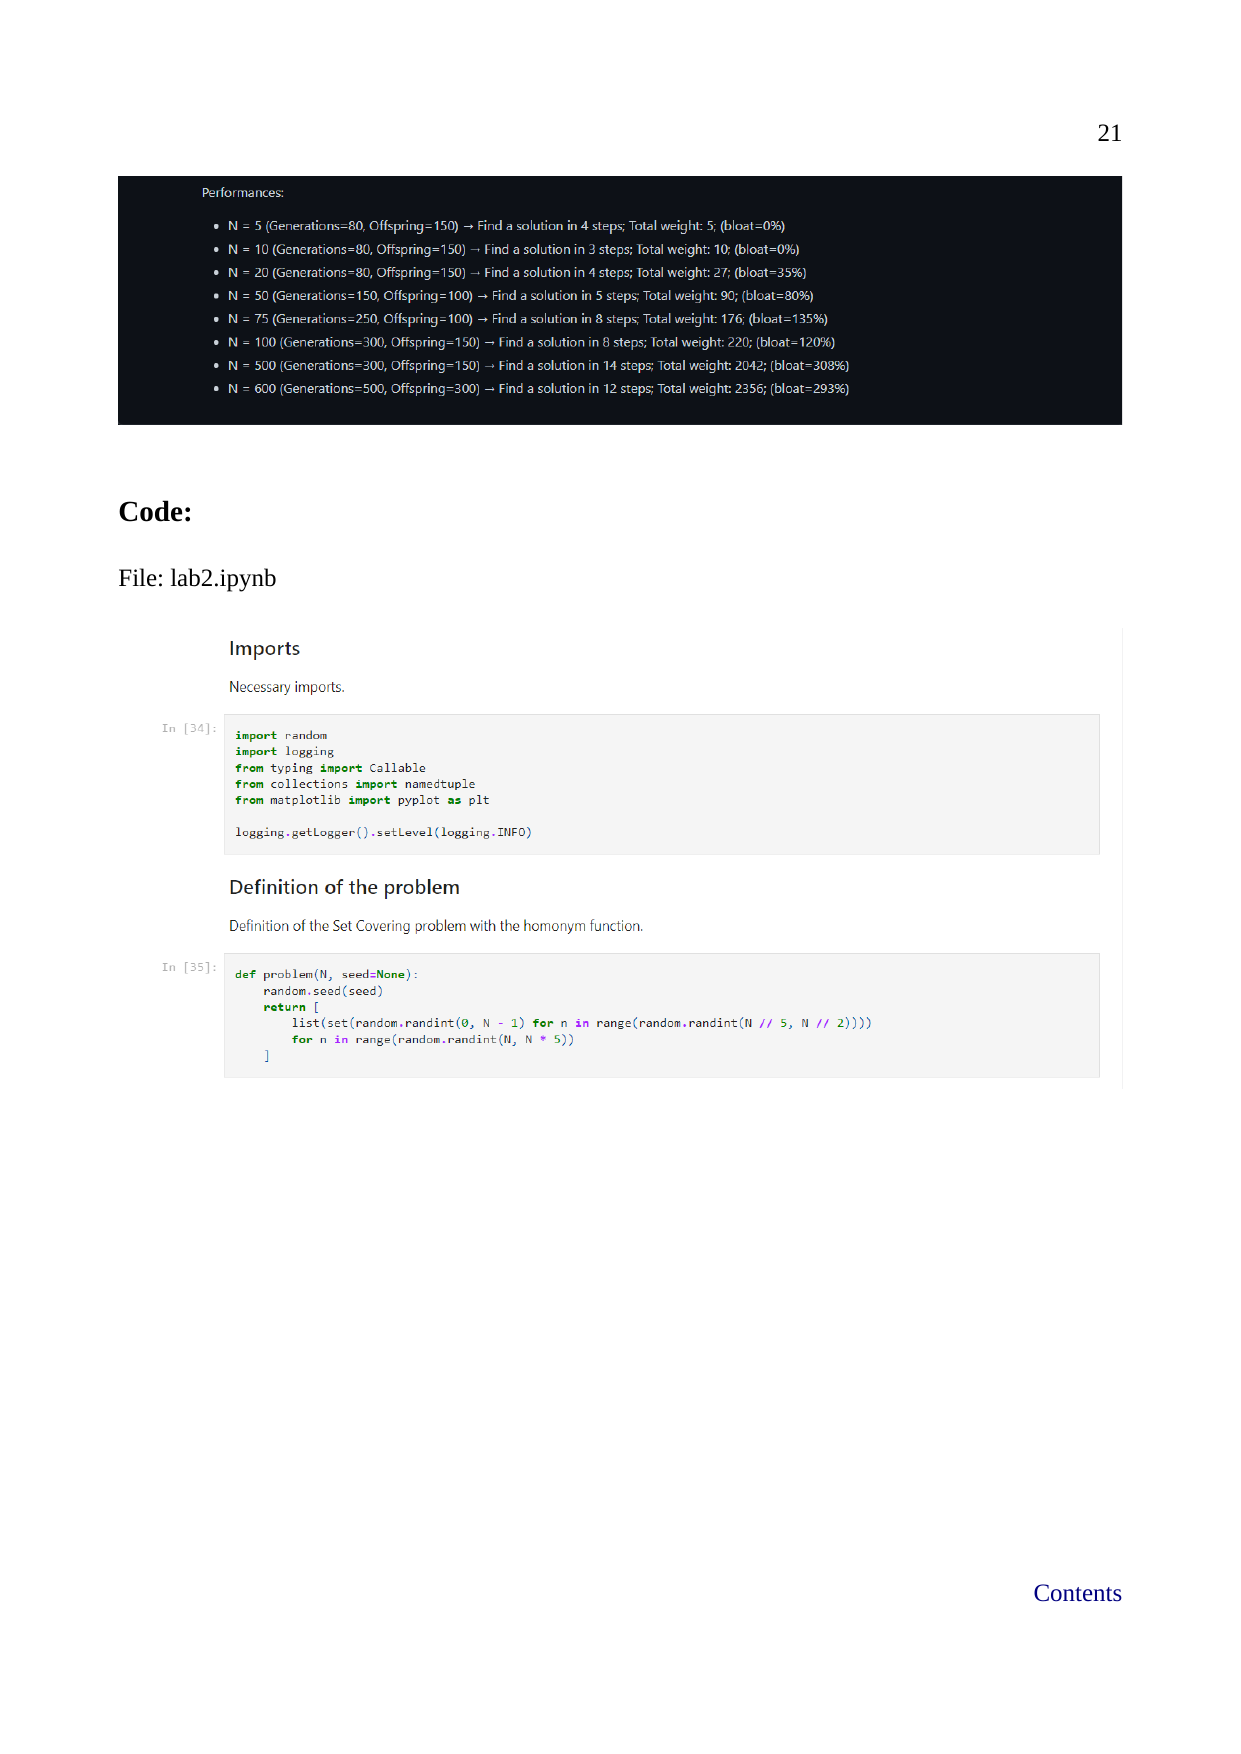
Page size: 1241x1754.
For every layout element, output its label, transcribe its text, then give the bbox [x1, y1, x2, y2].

text Code: [118, 494, 1122, 527]
picture [118, 628, 1123, 1089]
picture [118, 176, 1123, 425]
text File: lab2.ipynb [118, 563, 1122, 592]
